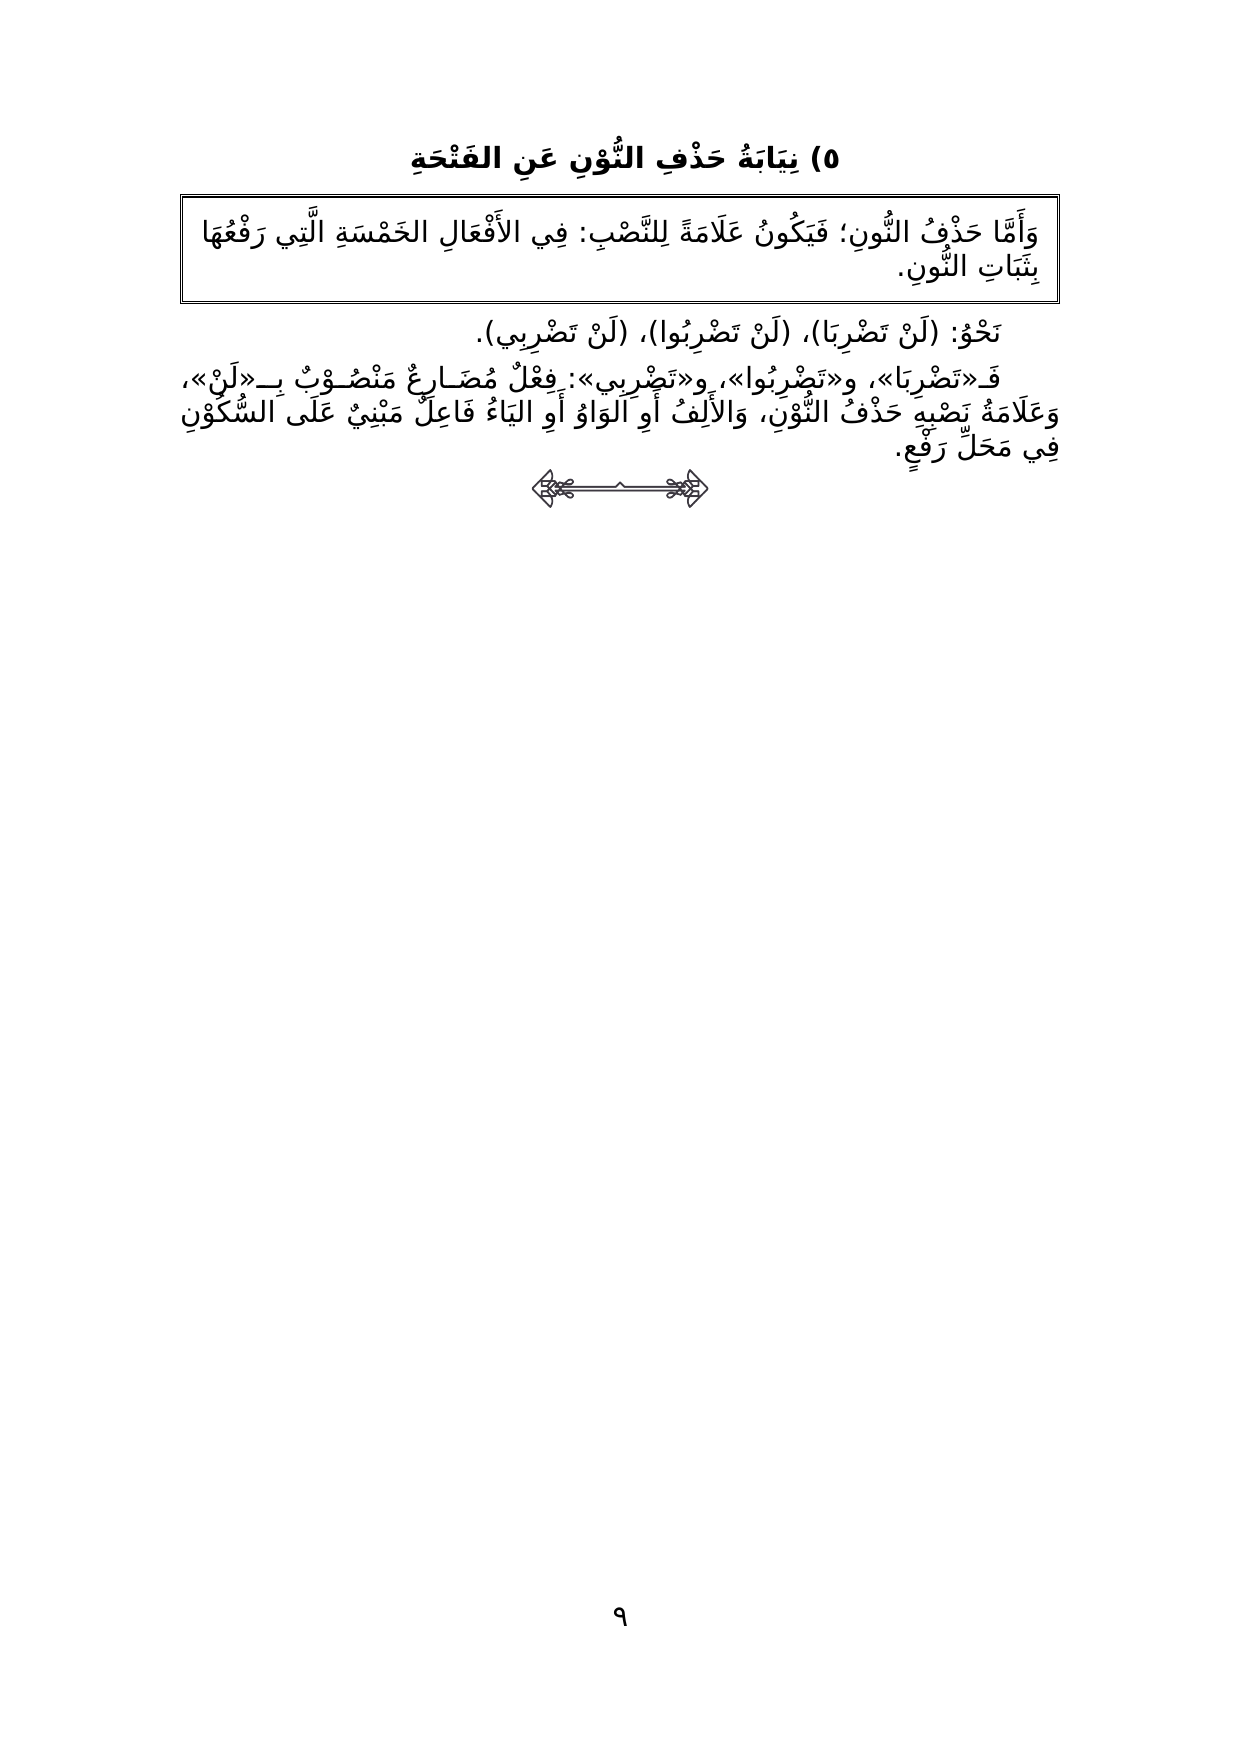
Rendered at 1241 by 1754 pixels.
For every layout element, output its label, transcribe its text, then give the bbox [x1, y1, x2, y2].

subtitle ٥) نِيَابَةُ حَذْفِ النُّوْنِ عَنِ الفَتْحَةِ [180, 142, 1060, 176]
text نَحْوُ: (لَنْ تَضْرِبَا)، (لَنْ تَضْرِبُوا)، (لَنْ تَضْرِبِي). [180, 316, 1060, 350]
text وَأَمَّا حَذْفُ النُّونِ؛ فَيَكُونُ عَلَامَةً لِلنَّصْبِ: فِي الأَفْعَالِ الخَمْسَةِ الَّتِي رَفْعُهَا بِثَبَاتِ النُّونِ. [183, 198, 1057, 301]
picture [531, 469, 709, 508]
text فَـ«تَضْرِبَا»، و«تَضْرِبُوا»، و«تَضْرِبِي»: فِعْلٌ مُضَارِعٌ مَنْصُوْبٌ بِـ«لَنْ»، وَعَلَامَةُ نَصْبِهِ حَذْفُ النُّوْنِ، وَالأَلِفُ أَوِ الوَاوُ أَوِ اليَاءُ فَاعِلٌ مَبْنِيٌ عَلَى السُّكُوْنِ فِي مَحَلِّ رَفْعٍ. [180, 362, 1060, 463]
